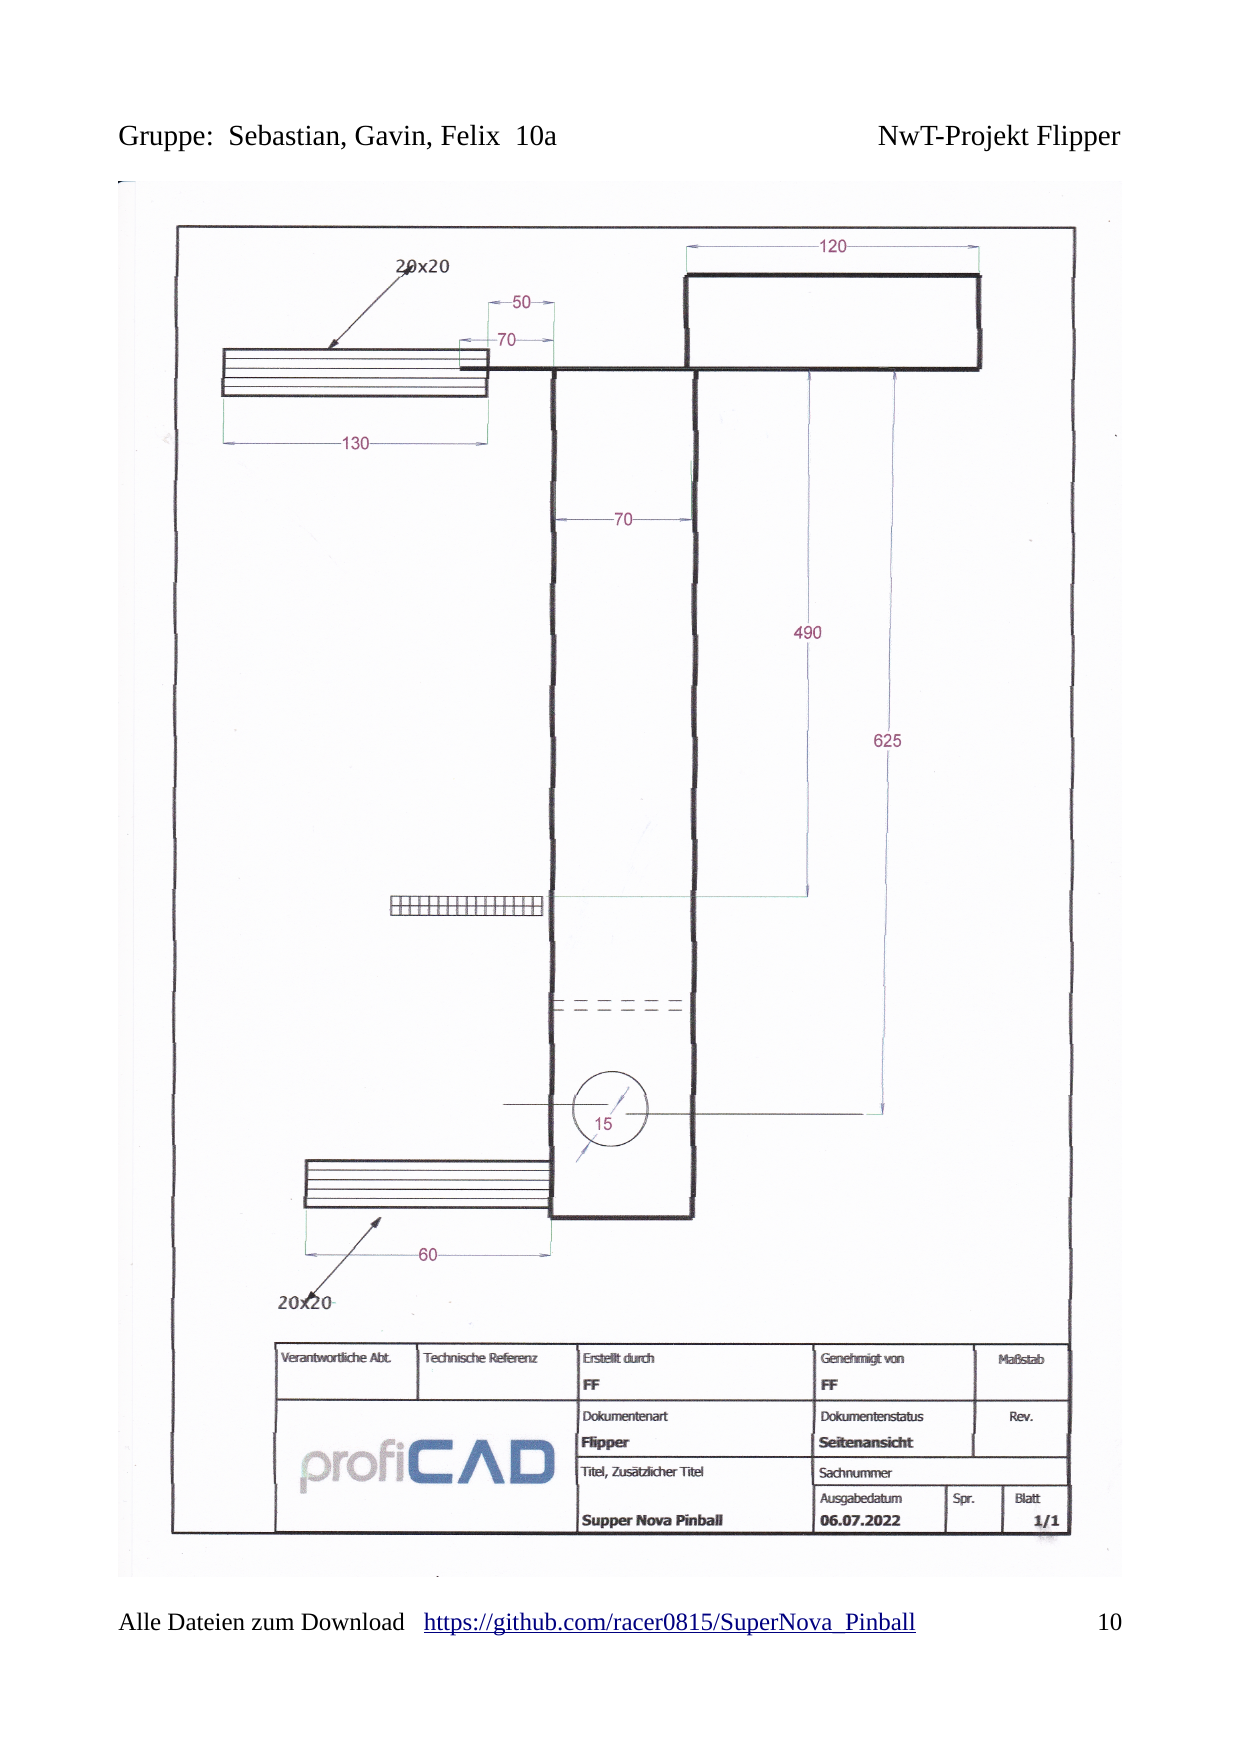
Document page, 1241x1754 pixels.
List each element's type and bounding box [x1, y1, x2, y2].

picture [118, 181, 1123, 1577]
